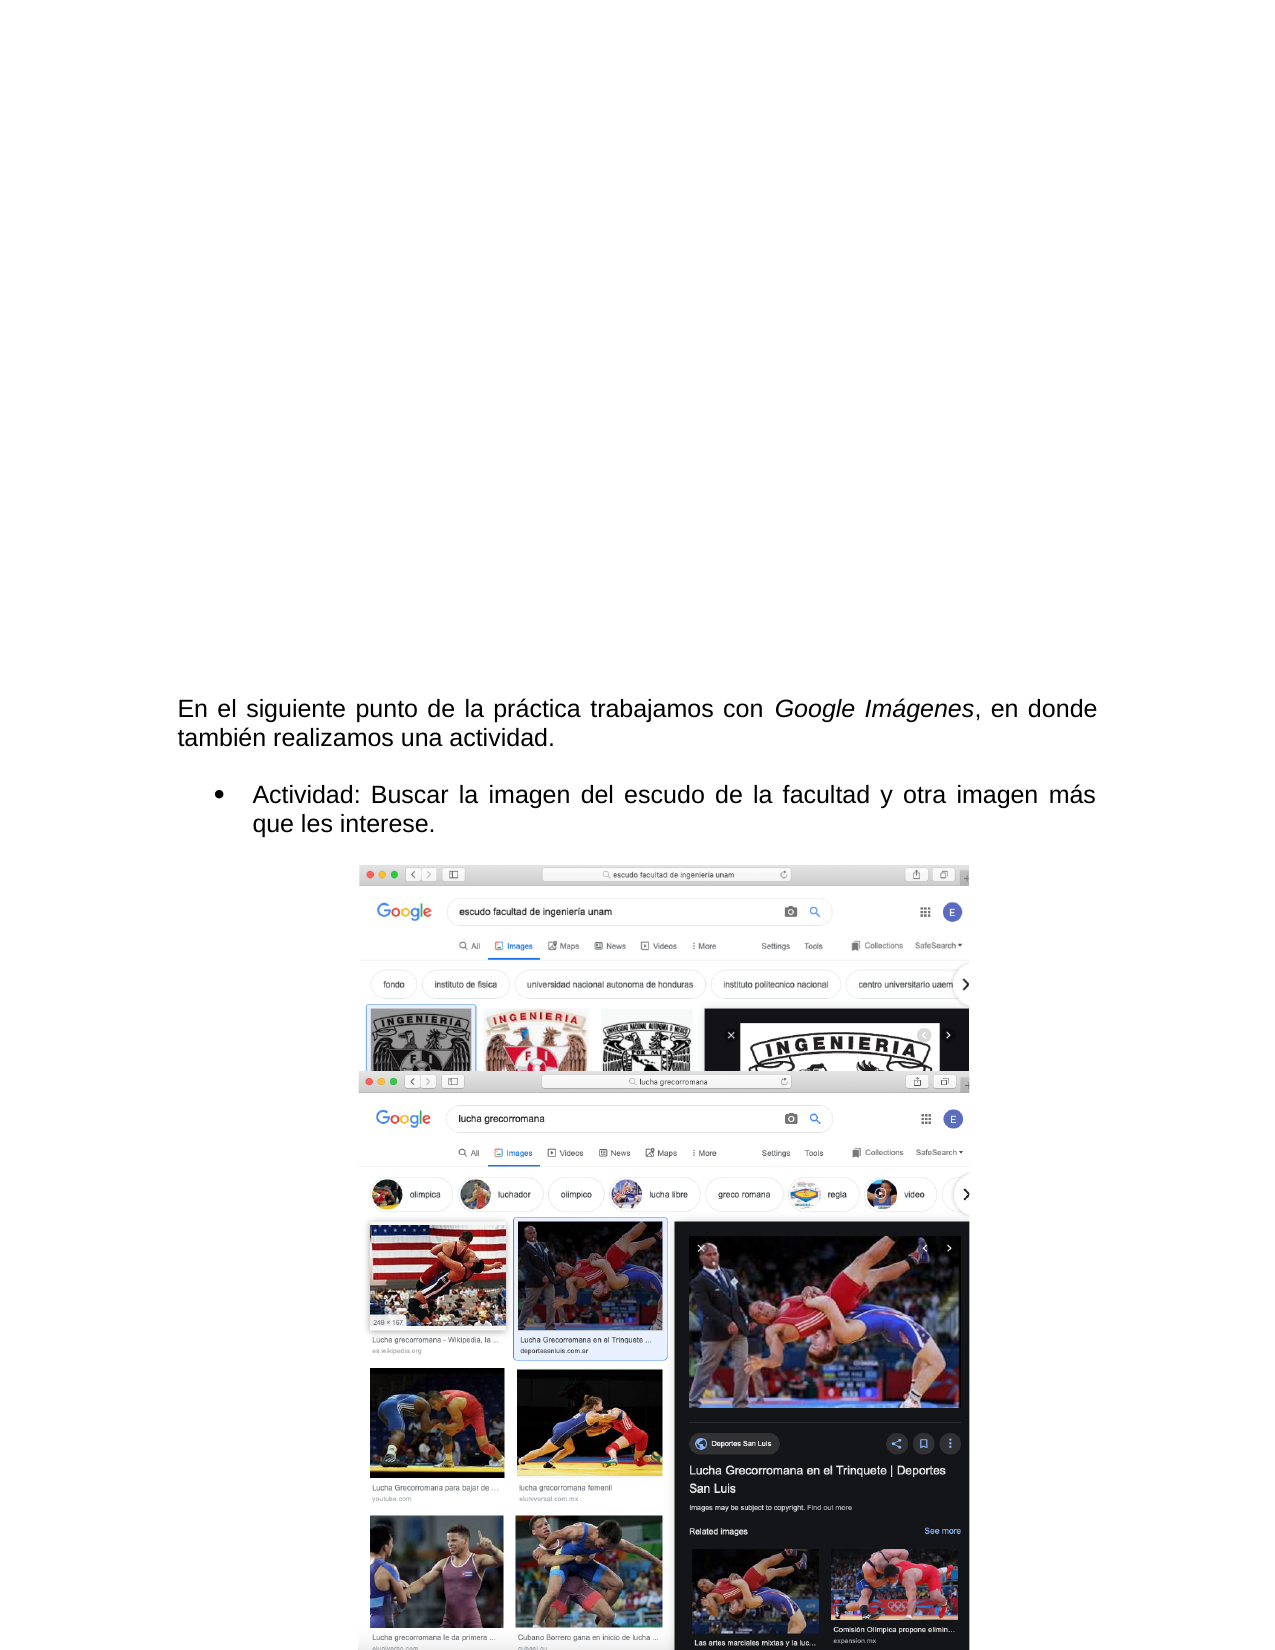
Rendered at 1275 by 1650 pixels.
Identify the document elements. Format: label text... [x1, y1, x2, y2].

text En el siguiente punto de la práctica trabajamos con Google Imágenes, en donde también realizamos una actividad. [177, 694, 1098, 751]
list Actividad: Buscar la imagen del escudo de la facultad y otra imagen más que les interese. [215, 780, 1098, 838]
